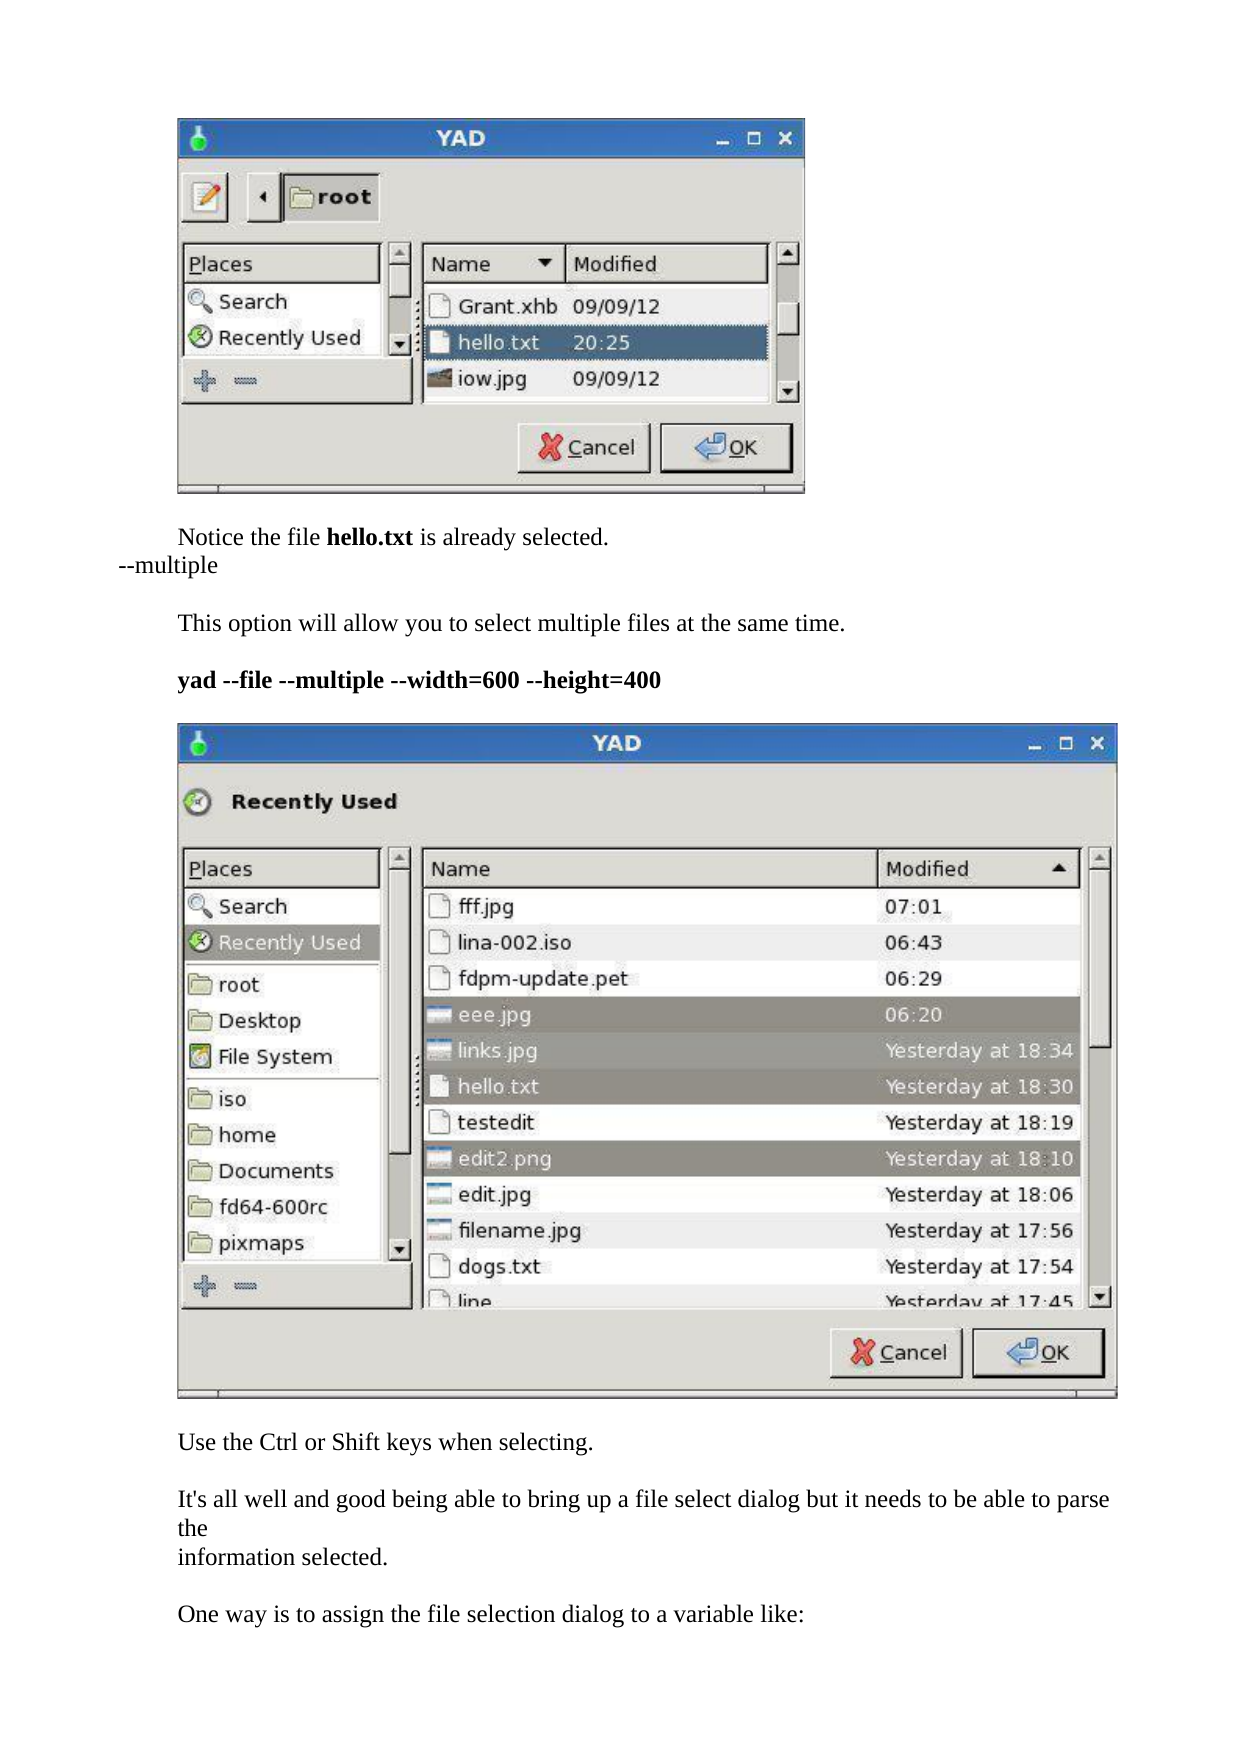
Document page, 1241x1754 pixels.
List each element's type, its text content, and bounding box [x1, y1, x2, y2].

subtitle --multiple [118, 551, 1122, 579]
list This option will allow you to select multiple files at the same time. yad --file --multiple --width=600 --height=400 Use the Ctrl or Shift keys when selecting. It's all well and good being able to bring up a file select dialog but it needs to be able to parse the information selected. One way is to assign the file selection dialog to a variable like: [177, 579, 1122, 1628]
list Notice the file hello.txt is already selected. [177, 118, 1122, 551]
picture [177, 723, 1118, 1399]
picture [177, 118, 806, 494]
